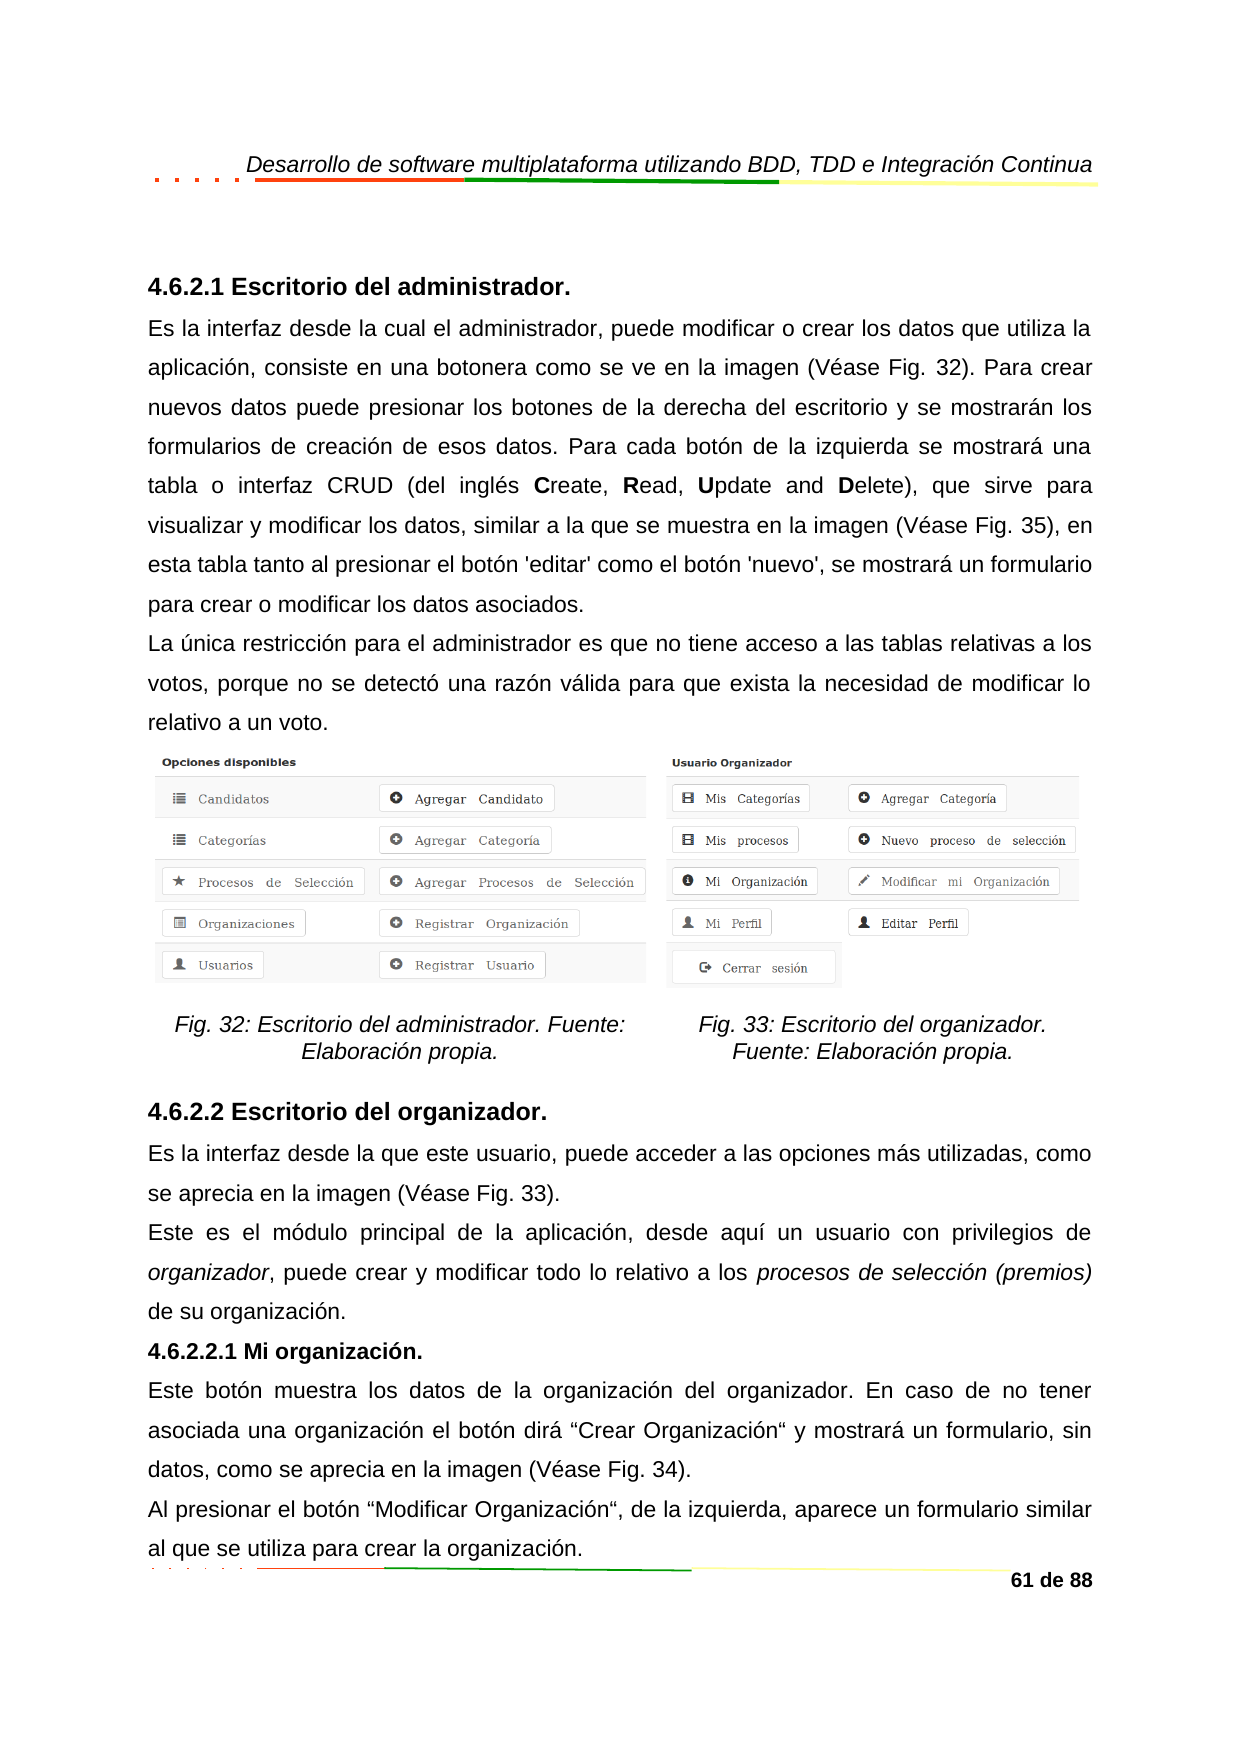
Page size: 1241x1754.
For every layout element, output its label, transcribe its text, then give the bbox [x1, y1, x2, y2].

list Es la interfaz desde la que este usuario, puede acceder a las opciones más utilizadas, como se aprecia en la imagen (Véase Fig. 33). [148, 1140, 1093, 1206]
table_cell Fig. 33: Escritorio del organizador. Fuente: Elaboración propia. [652, 993, 1094, 1086]
picture [153, 754, 647, 983]
text 4.6.2.2.1 Mi organización. [148, 1338, 1093, 1364]
text Es la interfaz desde la cual el administrador, puede modificar o crear los datos que utiliza la aplicación, consiste en una botonera como se ve en la imagen (Véase Fig. 32). Para crear nuevos datos puede presionar los botones de la derecha del escritorio y se mostrarán los formularios de creación de esos datos. Para cada botón de la izquierda se mostrará una tabla o interfaz CRUD (del inglés Create, Read, Update and Delete), que sirve para visualizar y modificar los datos, similar a la que se muestra en la imagen (Véase Fig. 35), en esta tabla tanto al presionar el botón 'editar' como el botón 'nuevo', se mostrará un formulario para crear o modificar los datos asociados. [148, 314, 1093, 617]
table_header [652, 749, 1094, 993]
text Al presionar el botón “Modificar Organización“, de la izquierda, aparece un formulario similar al que se utiliza para crear la organización. [148, 1496, 1093, 1562]
table_cell Fig. 32: Escritorio del administrador. Fuente: Elaboración propia. [148, 993, 652, 1086]
table_header [148, 749, 652, 993]
text 4.6.2.2 Escritorio del organizador. [148, 1097, 1093, 1126]
text Este botón muestra los datos de la organización del organizador. En caso de no tener asociada una organización el botón dirá “Crear Organización“ y mostrará un formulario, sin datos, como se aprecia en la imagen (Véase Fig. 34). [148, 1377, 1093, 1483]
picture [666, 754, 1080, 988]
list 4.6.2.1 Escritorio del administrador. [148, 271, 1093, 300]
text Este es el módulo principal de la aplicación, desde aquí un usuario con privilegios de organizador, puede crear y modificar todo lo relativo a los procesos de selección (premios) de su organización. [148, 1219, 1093, 1325]
text La única restricción para el administrador es que no tiene acceso a las tablas relativas a los votos, porque no se detectó una razón válida para que exista la necesidad de modificar lo relativo a un voto. [148, 630, 1093, 736]
